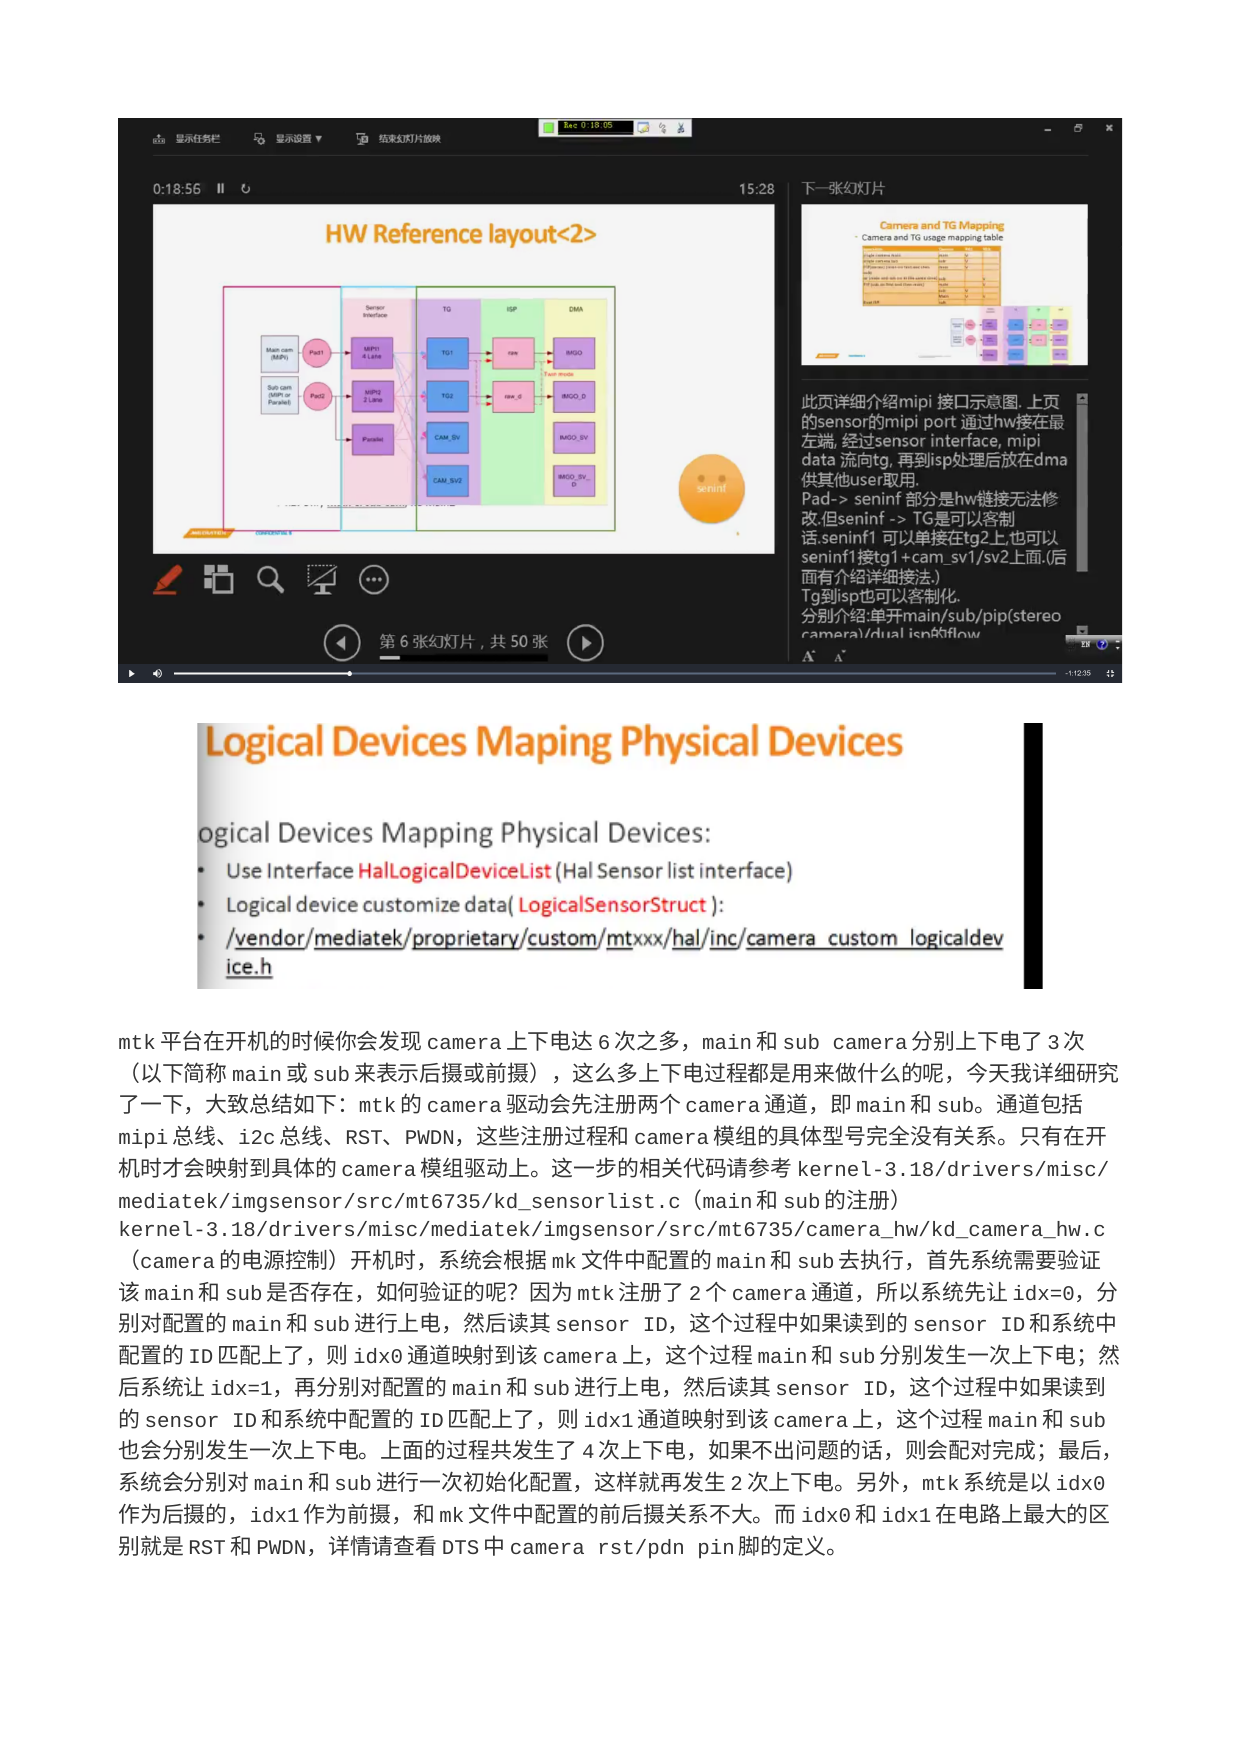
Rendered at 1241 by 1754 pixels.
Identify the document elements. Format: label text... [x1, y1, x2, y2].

text mtk平台在开机的时候你会发现camera上下电达6次之多，main和sub camera分别上下电了3次（以下简称main或sub来表示后摄或前摄），这么多上下电过程都是用来做什么的呢，今天我详细研究了一下，大致总结如下：mtk的camera驱动会先注册两个camera通道，即main和sub。通道包括mipi总线、i2c总线、RST、PWDN，这些注册过程和camera模组的具体型号完全没有关系。只有在开机时才会映射到具体的camera模组驱动上。这一步的相关代码请参考kernel-3.18/drivers/misc/mediatek/imgsensor/src/mt6735/kd_sensorlist.c（main和sub的注册） kernel-3.18/drivers/misc/mediatek/imgsensor/src/mt6735/camera_hw/kd_camera_hw.c（camera的电源控制）开机时，系统会根据mk文件中配置的main和sub去执行，首先系统需要验证该main和sub是否存在，如何验证的呢？因为mtk注册了2个camera通道，所以系统先让idx=0，分别对配置的main和sub进行上电，然后读其sensor ID，这个过程中如果读到的sensor ID和系统中配置的ID匹配上了，则idx0通道映射到该camera上，这个过程main和sub分别发生一次上下电；然后系统让idx=1，再分别对配置的main和sub进行上电，然后读其sensor ID，这个过程中如果读到的sensor ID和系统中配置的ID匹配上了，则idx1通道映射到该camera上，这个过程main和sub也会分别发生一次上下电。上面的过程共发生了4次上下电，如果不出问题的话，则会配对完成；最后，系统会分别对main和sub进行一次初始化配置，这样就再发生2次上下电。另外，mtk系统是以idx0作为后摄的，idx1作为前摄，和mk文件中配置的前后摄关系不大。而idx0和idx1在电路上最大的区别就是RST和PWDN，详情请查看DTS中camera rst/pdn pin脚的定义。 [118, 1029, 1122, 1561]
picture [197, 723, 1043, 989]
picture [118, 118, 1123, 683]
